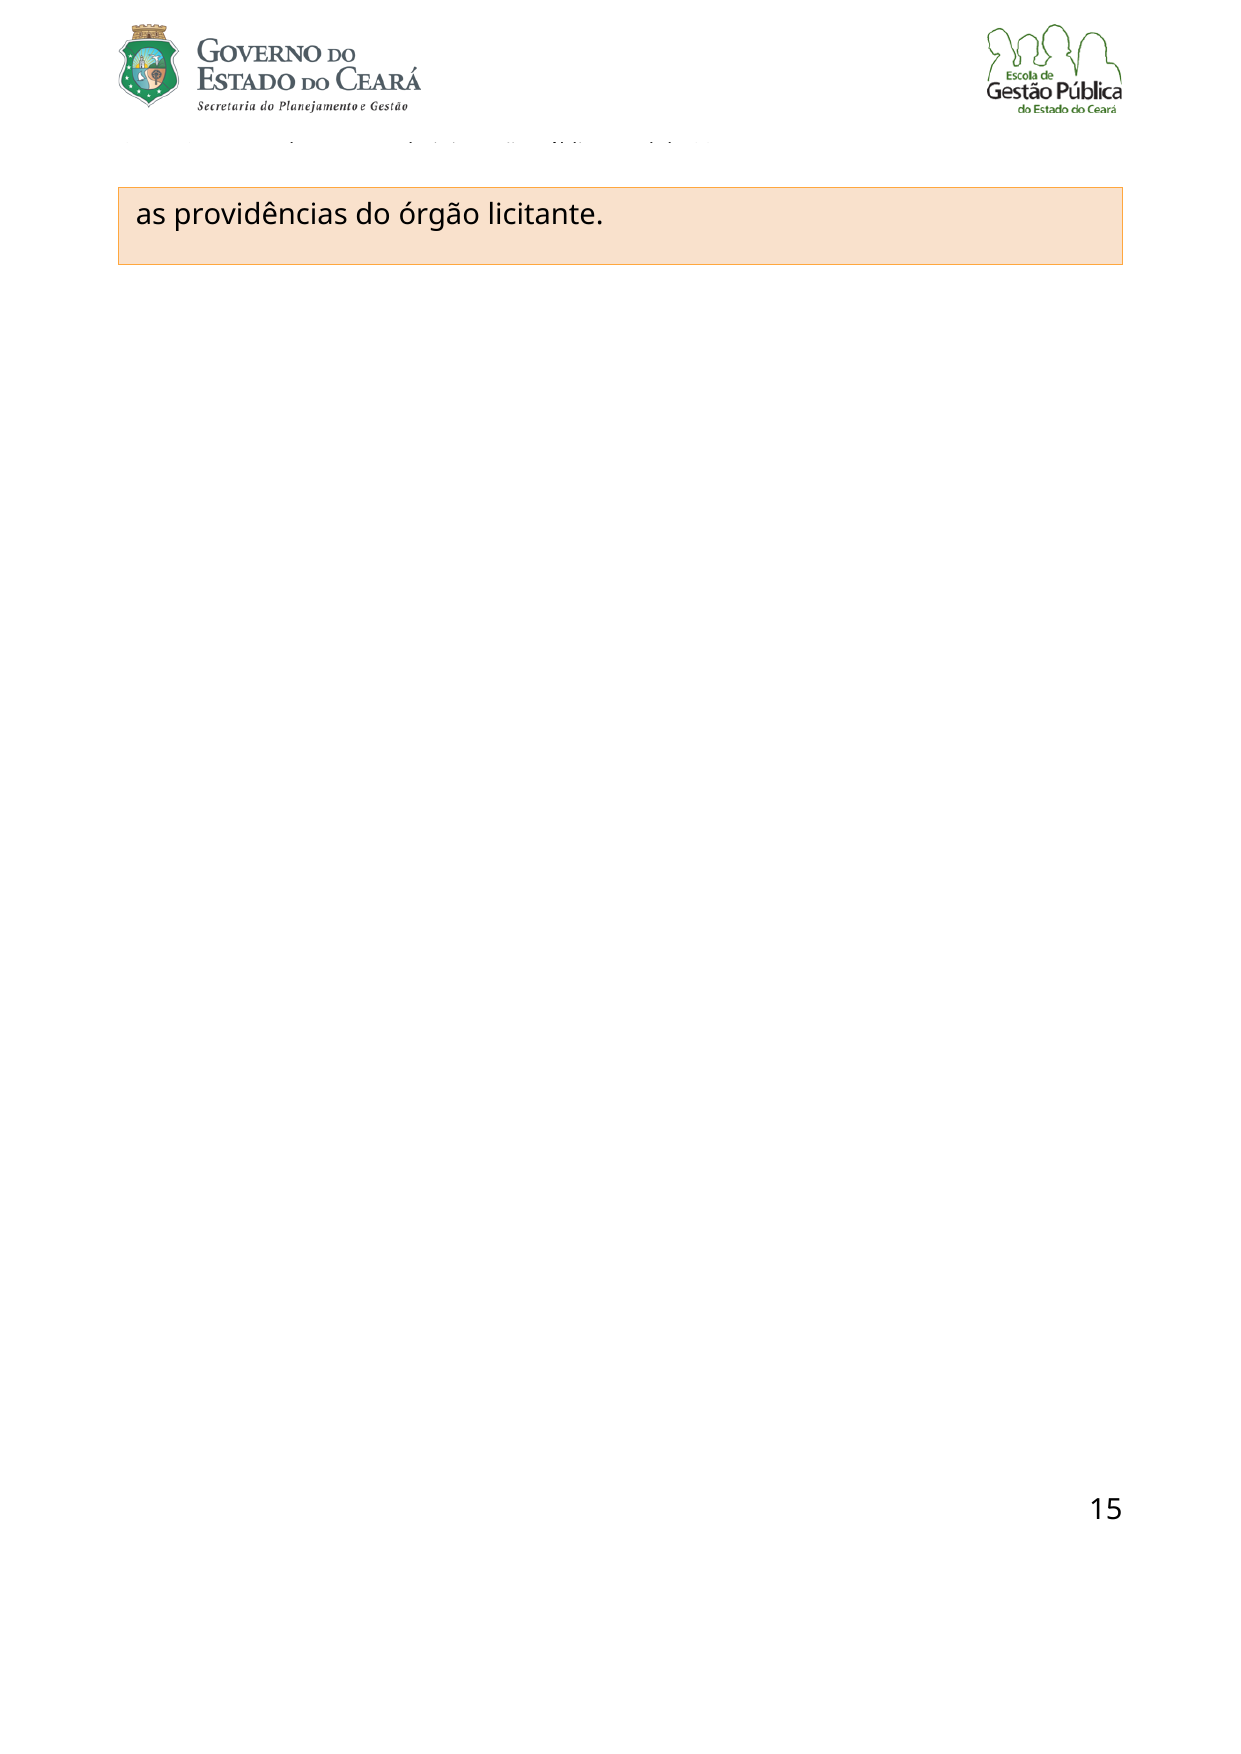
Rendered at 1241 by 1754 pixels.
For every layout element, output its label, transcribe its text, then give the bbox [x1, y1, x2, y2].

picture [118, 24, 1122, 113]
table_cell as providências do órgão licitante. [119, 188, 1122, 264]
